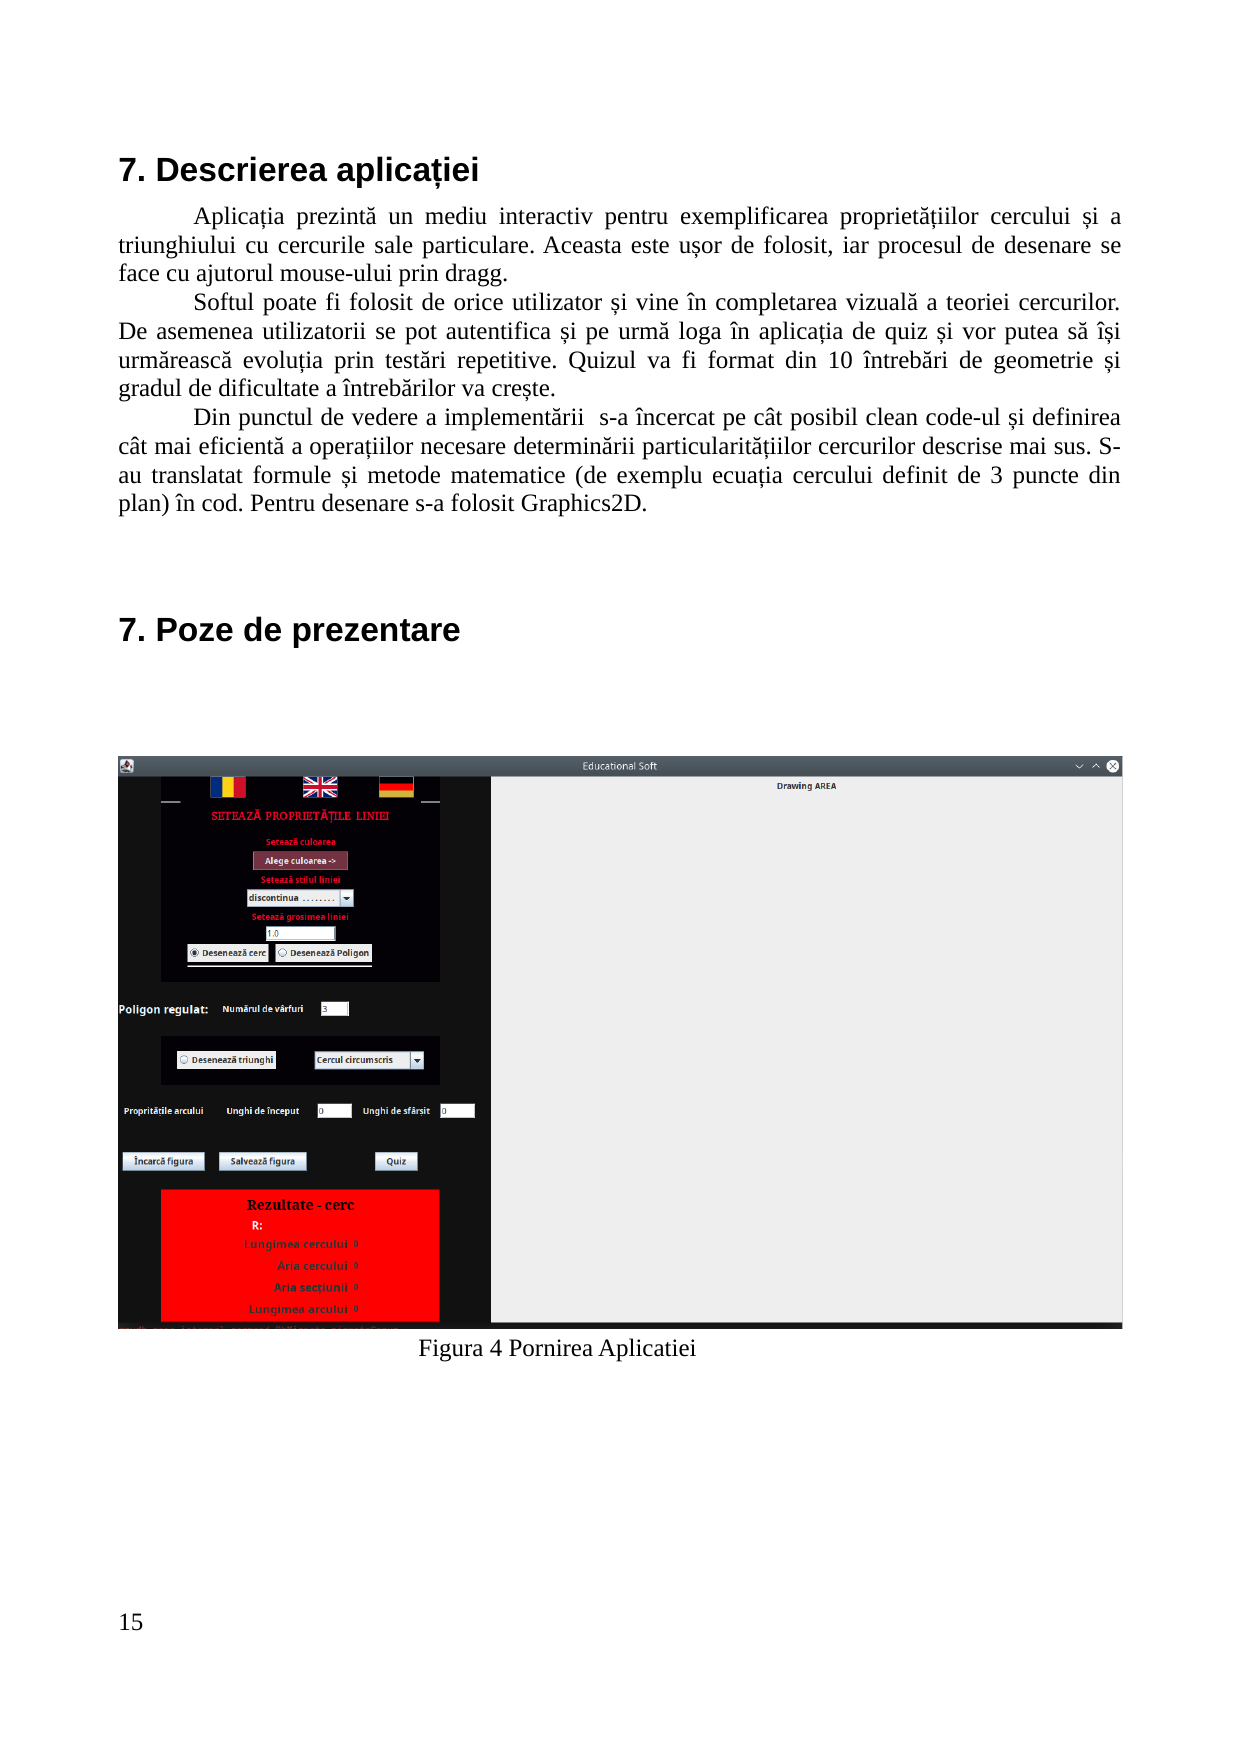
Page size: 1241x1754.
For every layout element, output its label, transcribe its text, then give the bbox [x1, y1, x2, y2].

subtitle 7. Descrierea aplicației [118, 150, 1122, 188]
subtitle 7. Poze de prezentare [118, 610, 1122, 649]
text Aplicația prezintă un mediu interactiv pentru exemplificarea proprietățiilor cercului și a triunghiului cu cercurile sale particulare. Aceasta este ușor de folosit, iar procesul de desenare se face cu ajutorul mouse-ului prin dragg. [118, 201, 1122, 287]
text Figura 4 Pornirea Aplicatiei [118, 1329, 1122, 1362]
picture [118, 756, 1123, 1329]
text Softul poate fi folosit de orice utilizator și vine în completarea vizuală a teoriei cercurilor. De asemenea utilizatorii se pot autentifica și pe urmă loga în aplicația de quiz și vor putea să își urmărească evoluția prin testări repetitive. Quizul va fi format din 10 întrebări de geometrie și gradul de dificultate a întrebărilor va crește. [118, 287, 1122, 402]
text Din punctul de vedere a implementării s-a încercat pe cât posibil clean code-ul și definirea cât mai eficientă a operațiilor necesare determinării particularitățiilor cercurilor descrise mai sus. S-au translatat formule și metode matematice (de exemplu ecuația cercului definit de 3 puncte din plan) în cod. Pentru desenare s-a folosit Graphics2D. [118, 402, 1122, 517]
